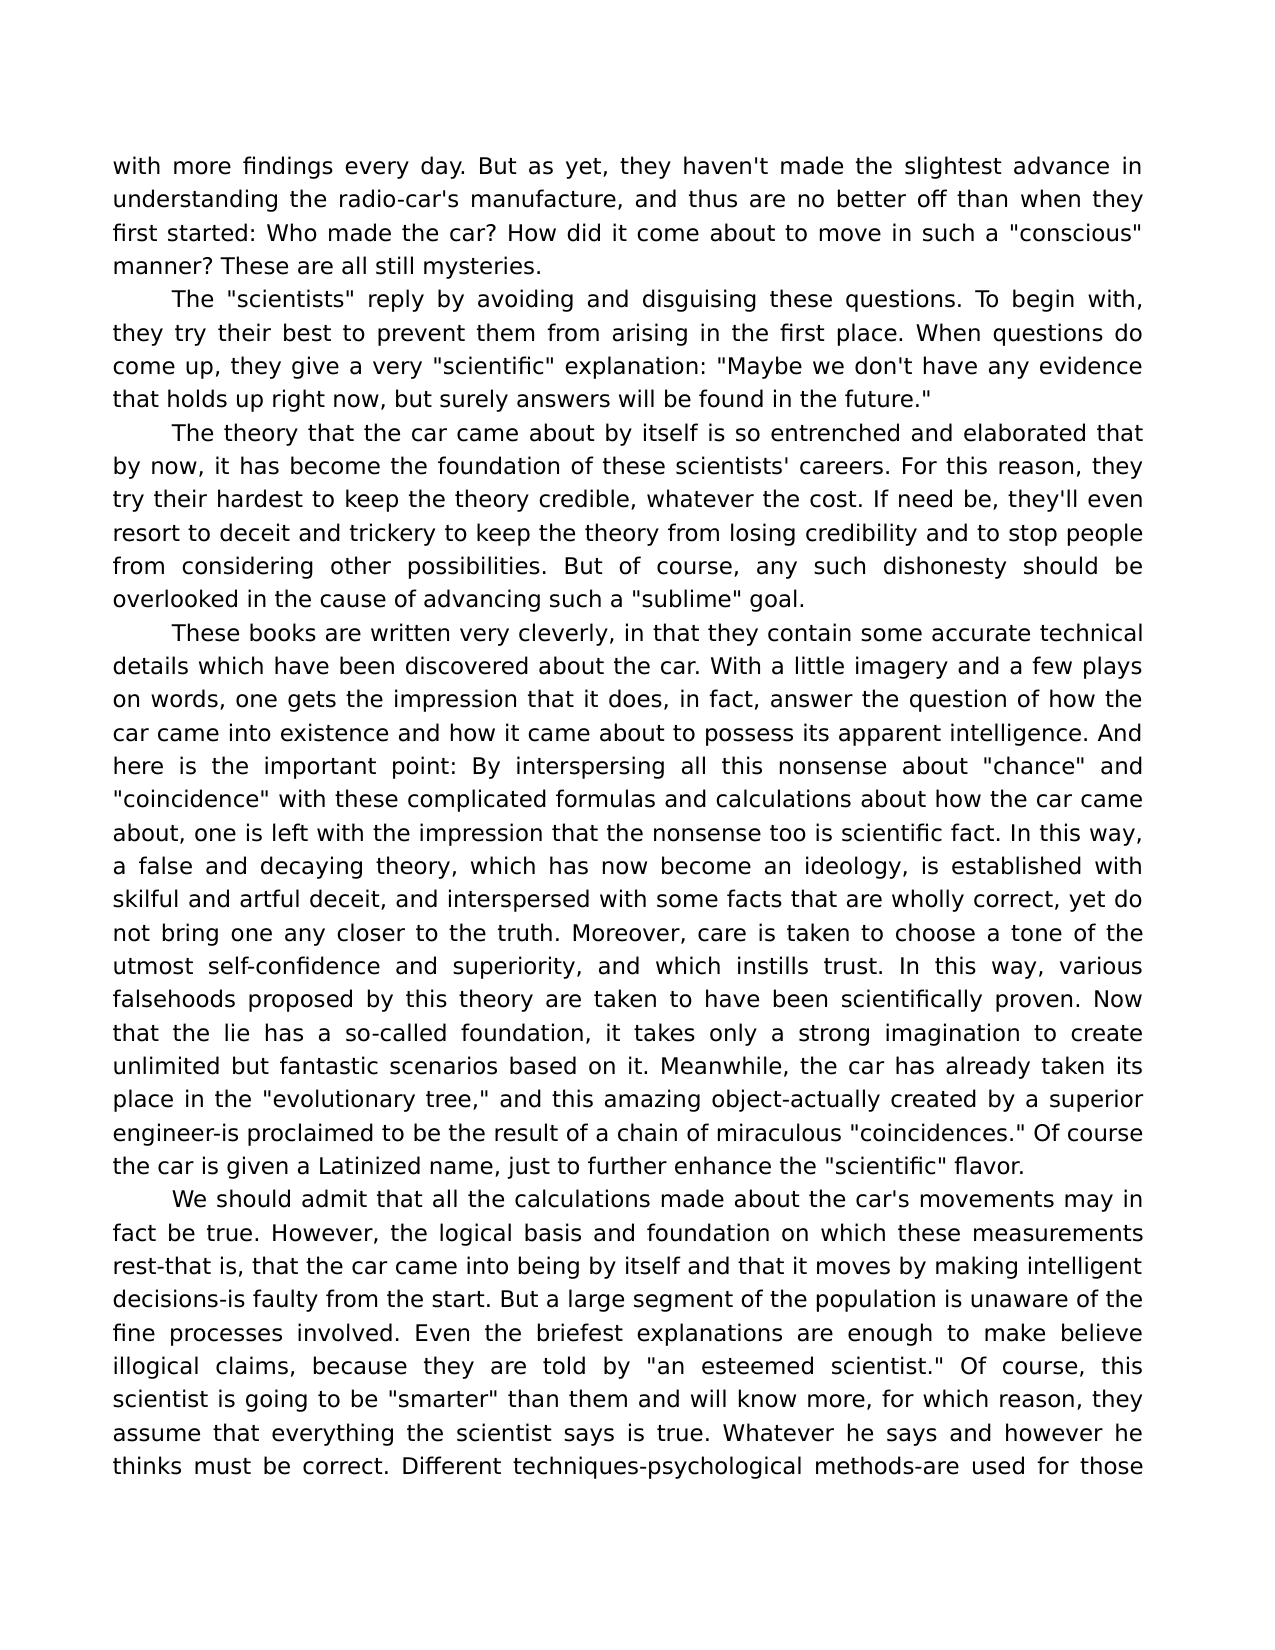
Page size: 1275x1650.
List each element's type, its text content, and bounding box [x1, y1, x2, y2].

text The theory that the car came about by itself is so entrenched and elaborated that by now, it has become the foundation of these scientists' careers. For this reason, they try their hardest to keep the theory credible, whatever the cost. If need be, they'll even resort to deceit and trickery to keep the theory from losing credibility and to stop people from considering other possibilities. But of course, any such dishonesty should be overlooked in the cause of advancing such a "sublime" goal. [112, 414, 1145, 614]
text The "scientists" reply by avoiding and disguising these questions. To begin with, they try their best to prevent them from arising in the first place. When questions do come up, they give a very "scientific" explanation: "Maybe we don't have any evidence that holds up right now, but surely answers will be found in the future." [112, 281, 1145, 414]
text We should admit that all the calculations made about the car's movements may in fact be true. However, the logical basis and foundation on which these measurements rest-that is, that the car came into being by itself and that it moves by making intelligent decisions-is faulty from the start. But a large segment of the population is unaware of the fine processes involved. Even the briefest explanations are enough to make believe illogical claims, because they are told by "an esteemed scientist." Of course, this scientist is going to be "smarter" than them and will know more, for which reason, they assume that everything the scientist says is true. Whatever he says and however he thinks must be correct. Different techniques-psychological methods-are used for those [112, 1181, 1145, 1481]
text with more findings every day. But as yet, they haven't made the slightest advance in understanding the radio-car's manufacture, and thus are no better off than when they first started: Who made the car? How did it come about to move in such a "conscious" manner? These are all still mysteries. [112, 148, 1145, 281]
text These books are written very cleverly, in that they contain some accurate technical details which have been discovered about the car. With a little imagery and a few plays on words, one gets the impression that it does, in fact, answer the question of how the car came into existence and how it came about to possess its apparent intelligence. And here is the important point: By interspersing all this nonsense about "chance" and "coincidence" with these complicated formulas and calculations about how the car came about, one is left with the impression that the nonsense too is scientific fact. In this way, a false and decaying theory, which has now become an ideology, is established with skilful and artful deceit, and interspersed with some facts that are wholly correct, yet do not bring one any closer to the truth. Moreover, care is taken to choose a tone of the utmost self-confidence and superiority, and which instills trust. In this way, various falsehoods proposed by this theory are taken to have been scientifically proven. Now that the lie has a so-called foundation, it takes only a strong imagination to create unlimited but fantastic scenarios based on it. Meanwhile, the car has already taken its place in the "evolutionary tree," and this amazing object-actually created by a superior engineer-is proclaimed to be the result of a chain of miraculous "coincidences." Of course the car is given a Latinized name, just to further enhance the "scientific" flavor. [112, 614, 1145, 1181]
